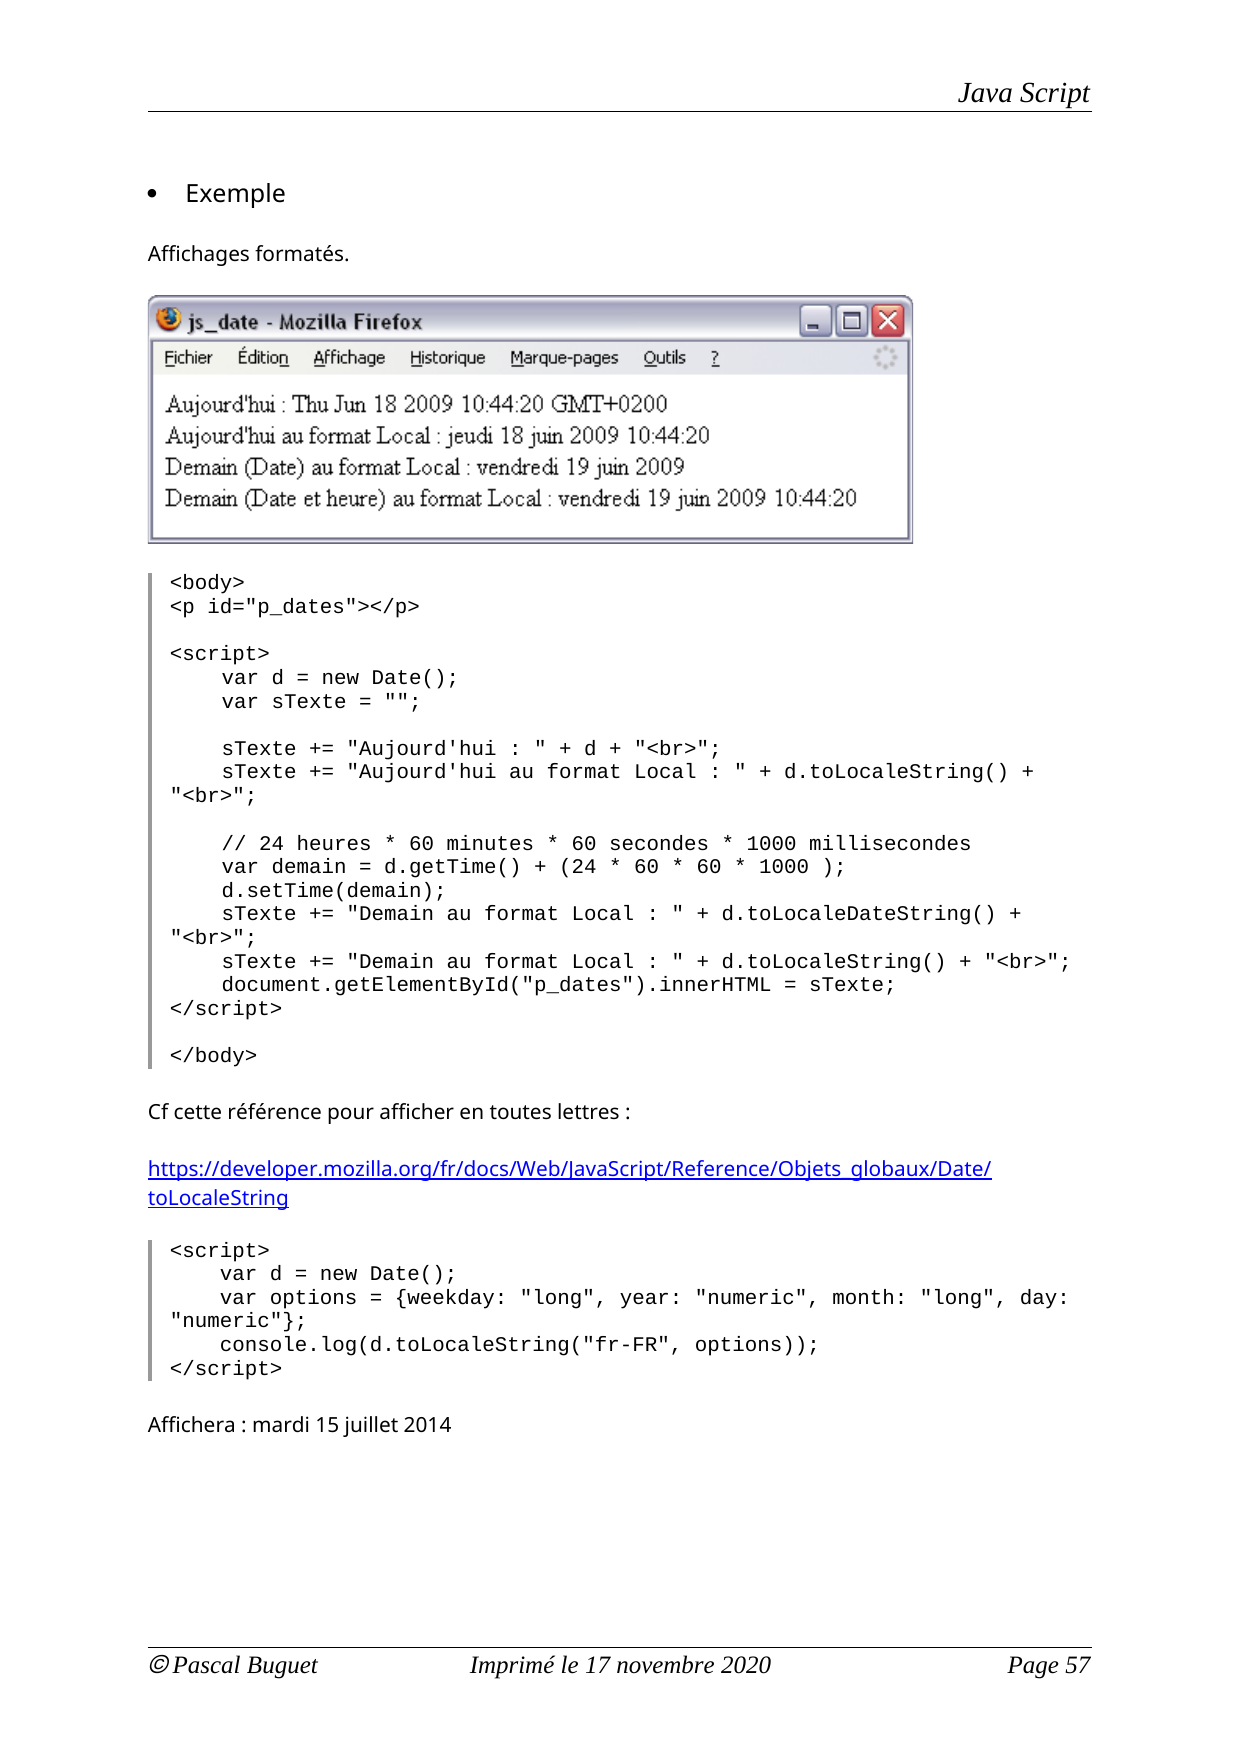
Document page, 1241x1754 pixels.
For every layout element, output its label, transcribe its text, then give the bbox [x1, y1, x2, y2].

text sTexte += "Aujourd'hui au format Local : " + d.toLocaleString() + "<br>"; [152, 762, 1092, 809]
text <body> [148, 572, 1092, 596]
text <script> [152, 643, 1092, 667]
text </script> [152, 1358, 1092, 1381]
text var d = new Date(); [152, 667, 1092, 691]
text https://developer.mozilla.org/fr/docs/Web/JavaScript/Reference/Objets_globaux/Date/toLocaleString [148, 1154, 1092, 1211]
text sTexte += "Demain au format Local : " + d.toLocaleString() + "<br>"; [152, 951, 1092, 974]
text Affichages formatés. [148, 239, 1092, 267]
text var sTexte = ""; [152, 691, 1092, 714]
text sTexte += "Demain au format Local : " + d.toLocaleDateString() + "<br>"; [152, 903, 1092, 951]
text </script> [152, 998, 1092, 1022]
picture [147, 295, 914, 544]
text console.log(d.toLocaleString("fr-FR", options)); [152, 1334, 1092, 1358]
text sTexte += "Aujourd'hui : " + d + "<br>"; [152, 738, 1092, 762]
text var options = {weekday: "long", year: "numeric", month: "long", day: "numeric"}; [152, 1287, 1092, 1334]
text document.getElementById("p_dates").innerHTML = sTexte; [152, 974, 1092, 998]
text Affichera : mardi 15 juillet 2014 [148, 1410, 1092, 1438]
text <script> [148, 1239, 1092, 1263]
list Exemple [148, 176, 1092, 210]
text var d = new Date(); [152, 1263, 1092, 1287]
text <p id="p_dates"></p> [152, 596, 1092, 620]
text Cf cette référence pour afficher en toutes lettres : [148, 1097, 1092, 1126]
text d.setTime(demain); [152, 880, 1092, 903]
text // 24 heures * 60 minutes * 60 secondes * 1000 millisecondes [152, 832, 1092, 856]
text var demain = d.getTime() + (24 * 60 * 60 * 1000 ); [152, 856, 1092, 880]
text </body> [152, 1045, 1092, 1069]
